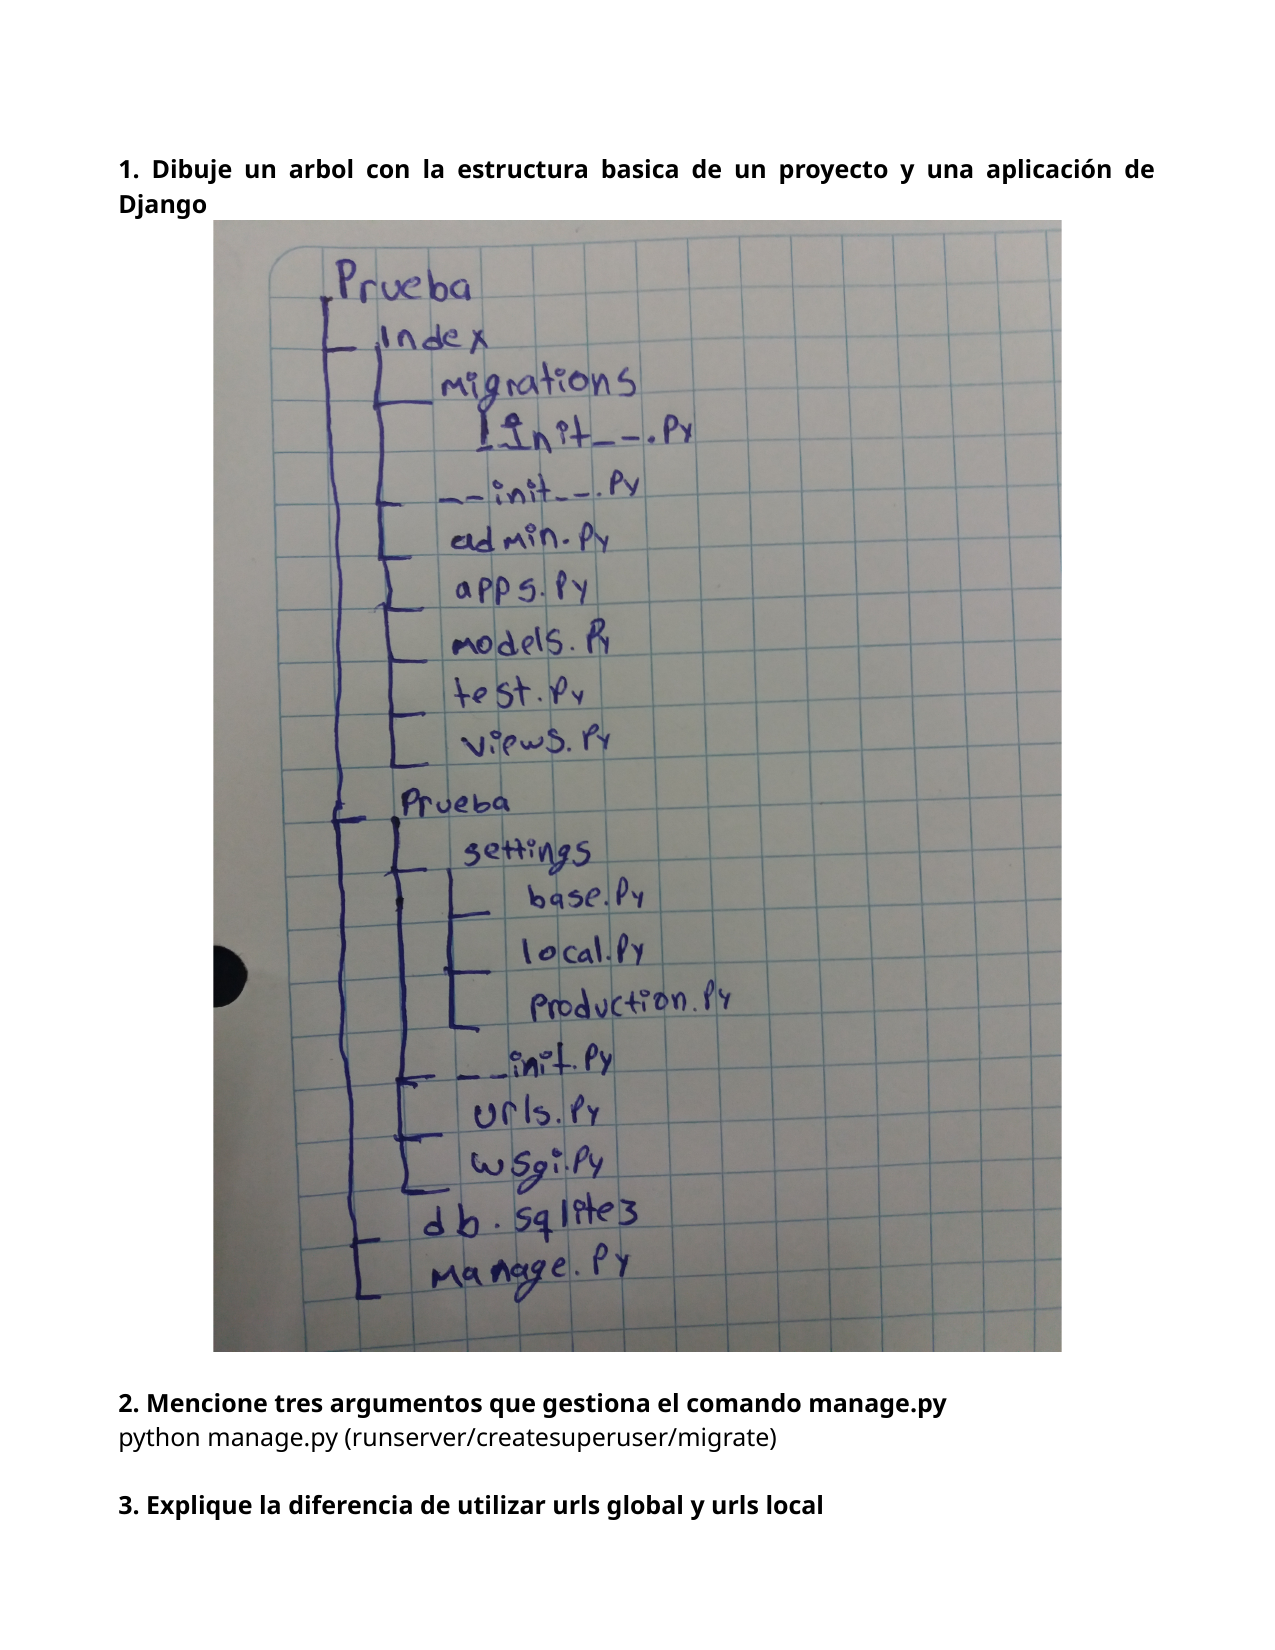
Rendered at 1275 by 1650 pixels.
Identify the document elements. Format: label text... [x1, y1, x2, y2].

text 2. Mencione tres argumentos que gestiona el comando manage.py [118, 1385, 1157, 1419]
picture [213, 220, 1062, 1352]
text 3. Explique la diferencia de utilizar urls global y urls local [118, 1488, 1157, 1522]
text python manage.py (runserver/createsuperuser/migrate) [118, 1419, 1157, 1453]
text 1. Dibuje un arbol con la estructura basica de un proyecto y una aplicación de Django [118, 152, 1157, 220]
